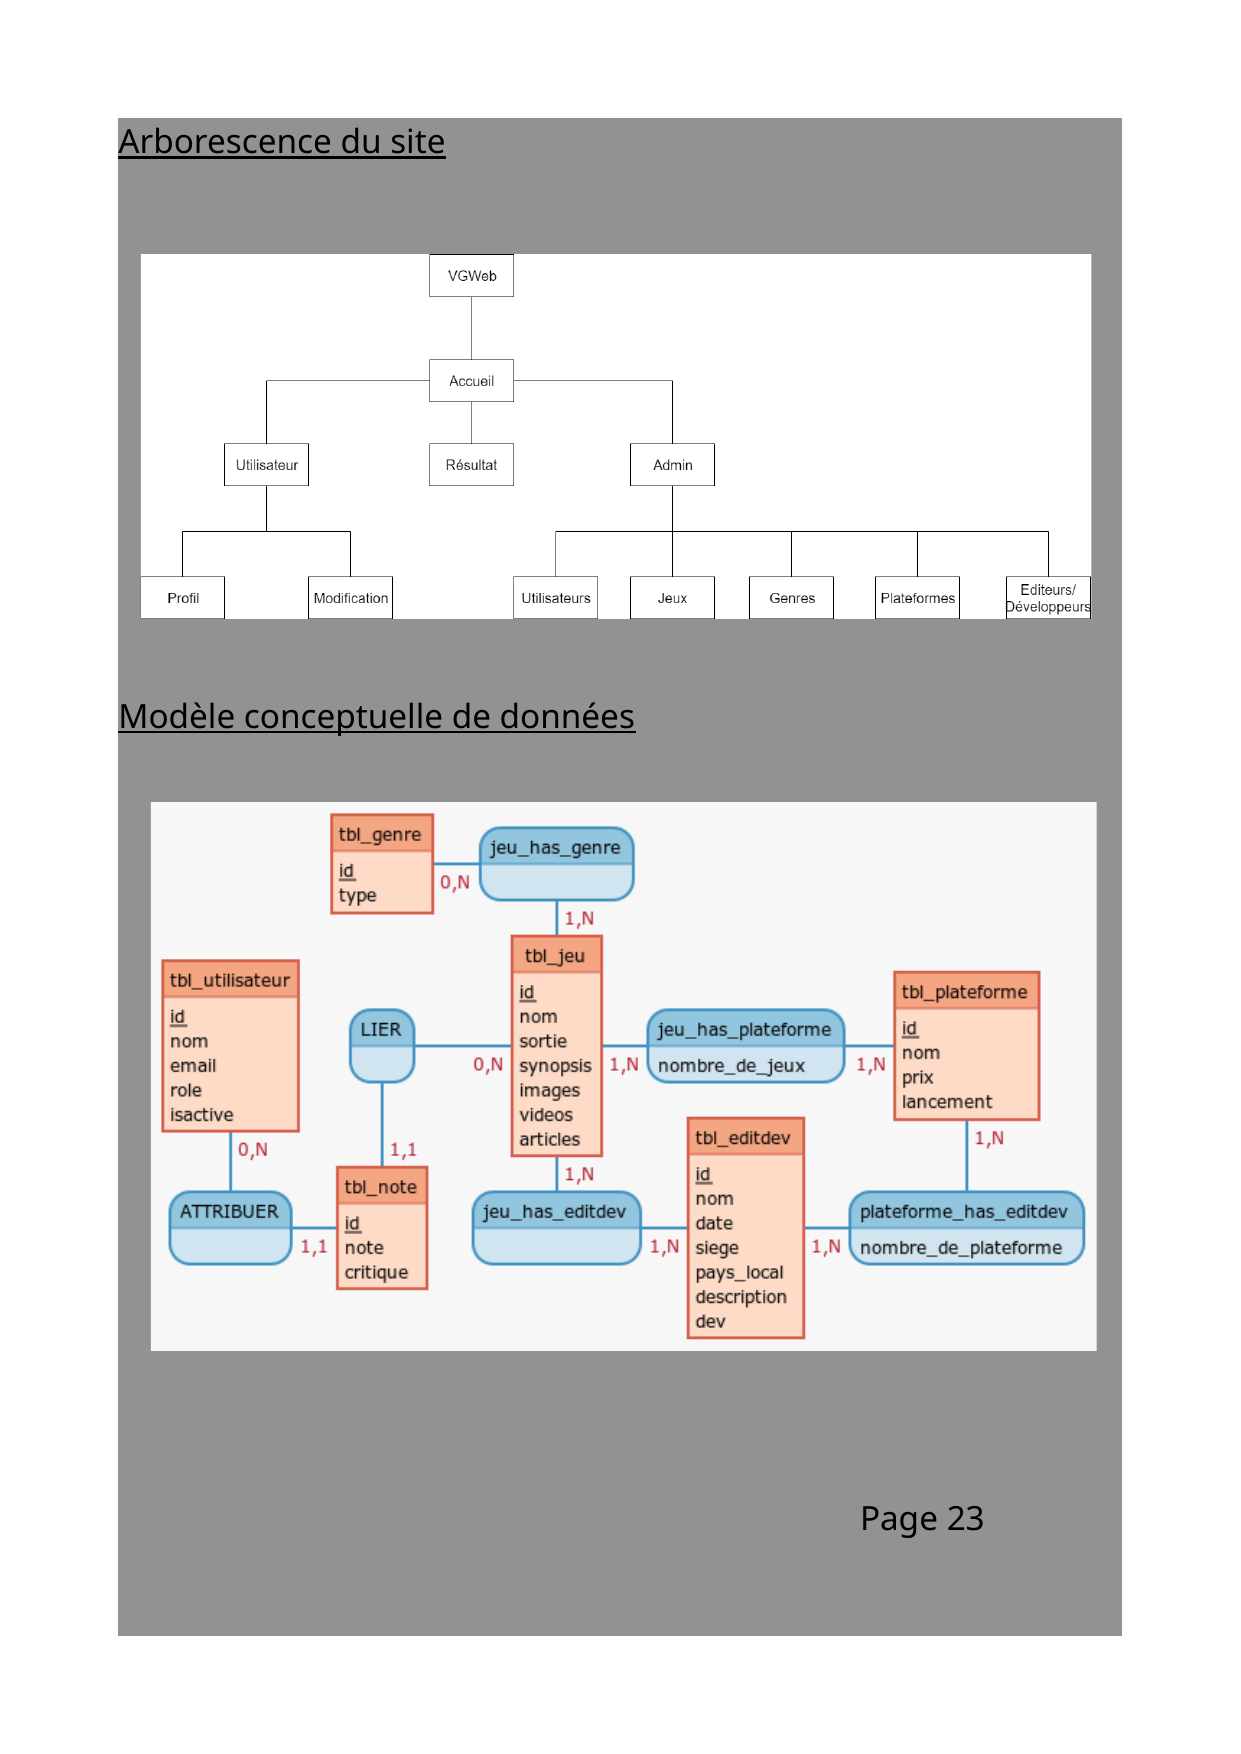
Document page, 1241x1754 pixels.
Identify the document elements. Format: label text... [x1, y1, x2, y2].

picture [150, 802, 1097, 1351]
picture [140, 254, 1092, 619]
text Modèle conceptuelle de données [118, 692, 1122, 738]
text Arborescence du site [118, 118, 1122, 163]
text Page 23 [118, 1491, 1122, 1542]
